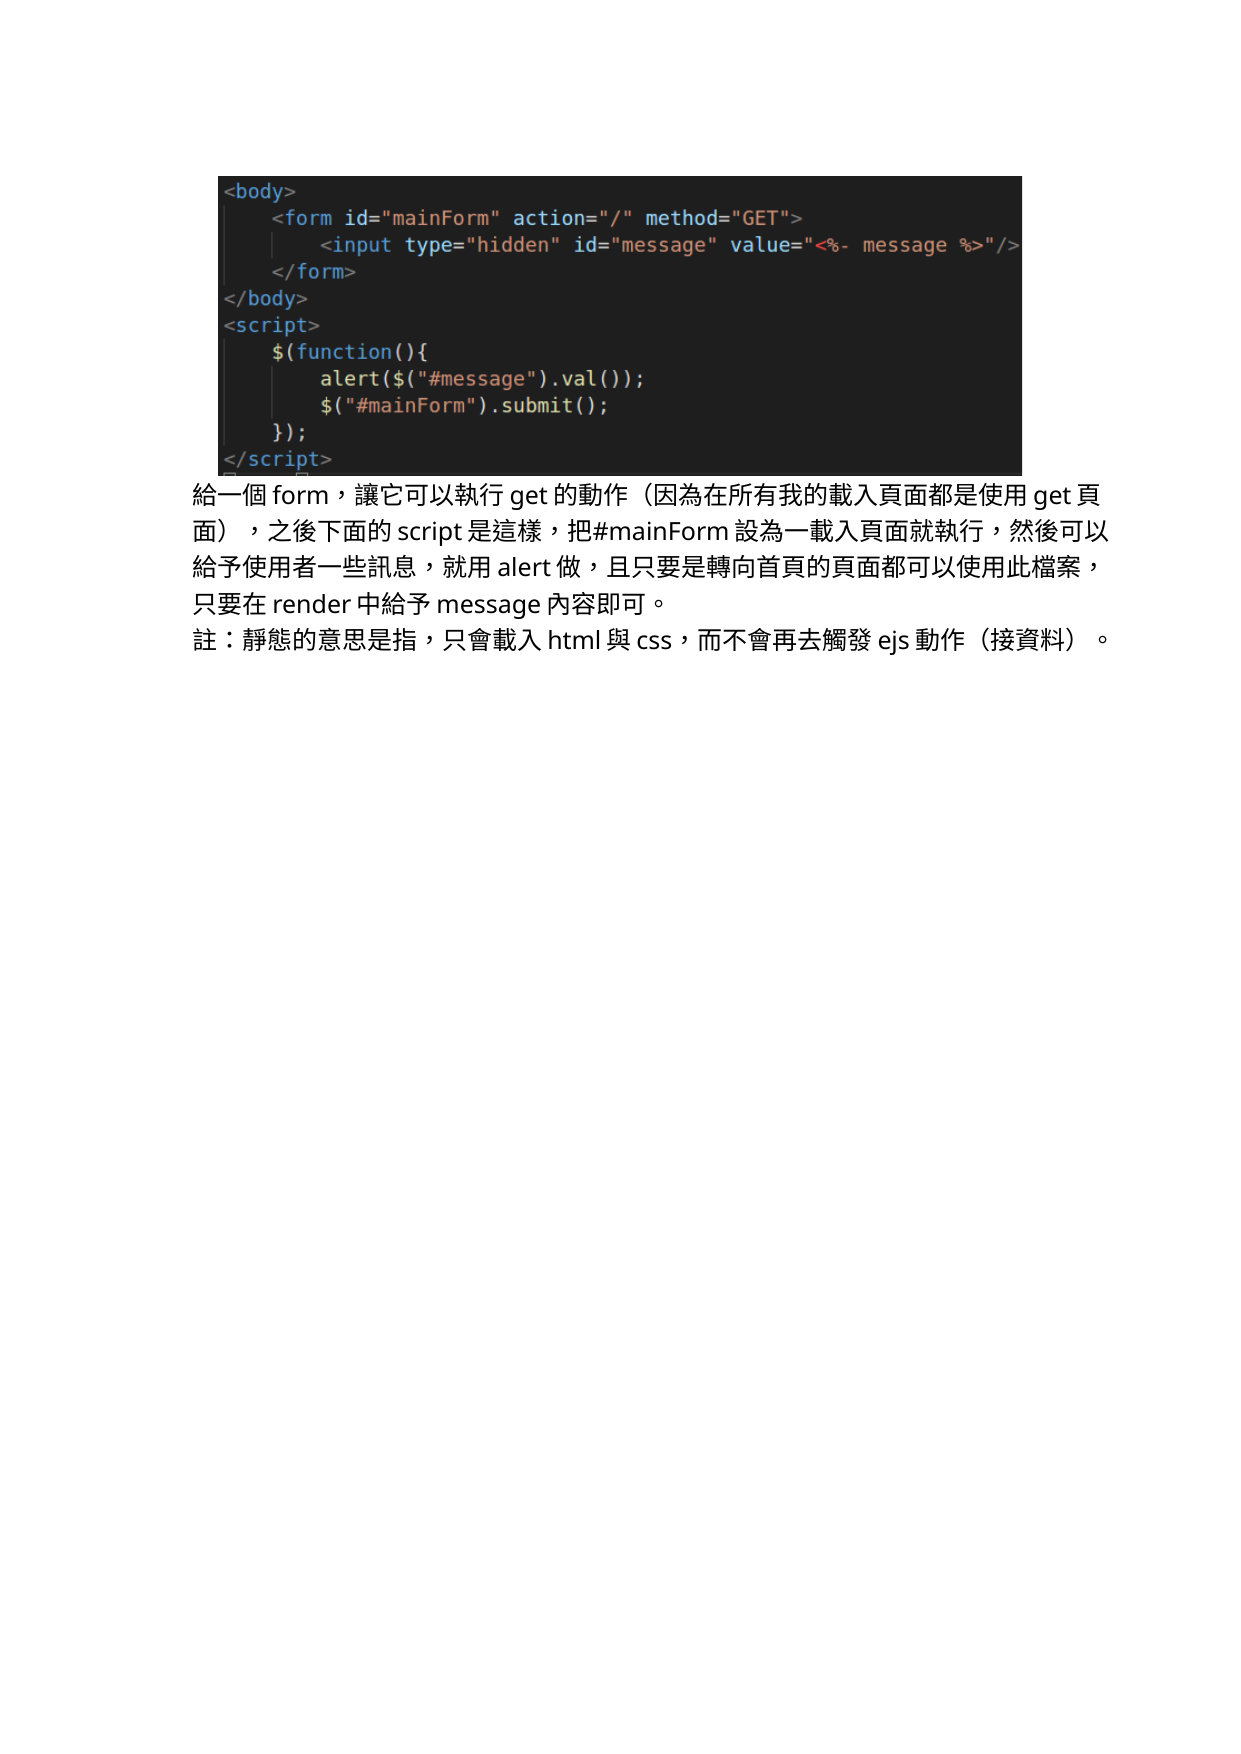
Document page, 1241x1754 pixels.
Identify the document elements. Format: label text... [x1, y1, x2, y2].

picture [218, 176, 1023, 476]
text 註：靜態的意思是指，只會載入html與css，而不會再去觸發ejs動作（接資料）。 [118, 620, 1122, 657]
text 給一個form，讓它可以執行get的動作（因為在所有我的載入頁面都是使用get頁 面），之後下面的script是這樣，把#mainForm設為一載入頁面就執行，然後可以 給予使用者一些訊息，就用alert做，且只要是轉向首頁的頁面都可以使用此檔案， 只要在render中給予message內容即可。 [118, 176, 1122, 620]
